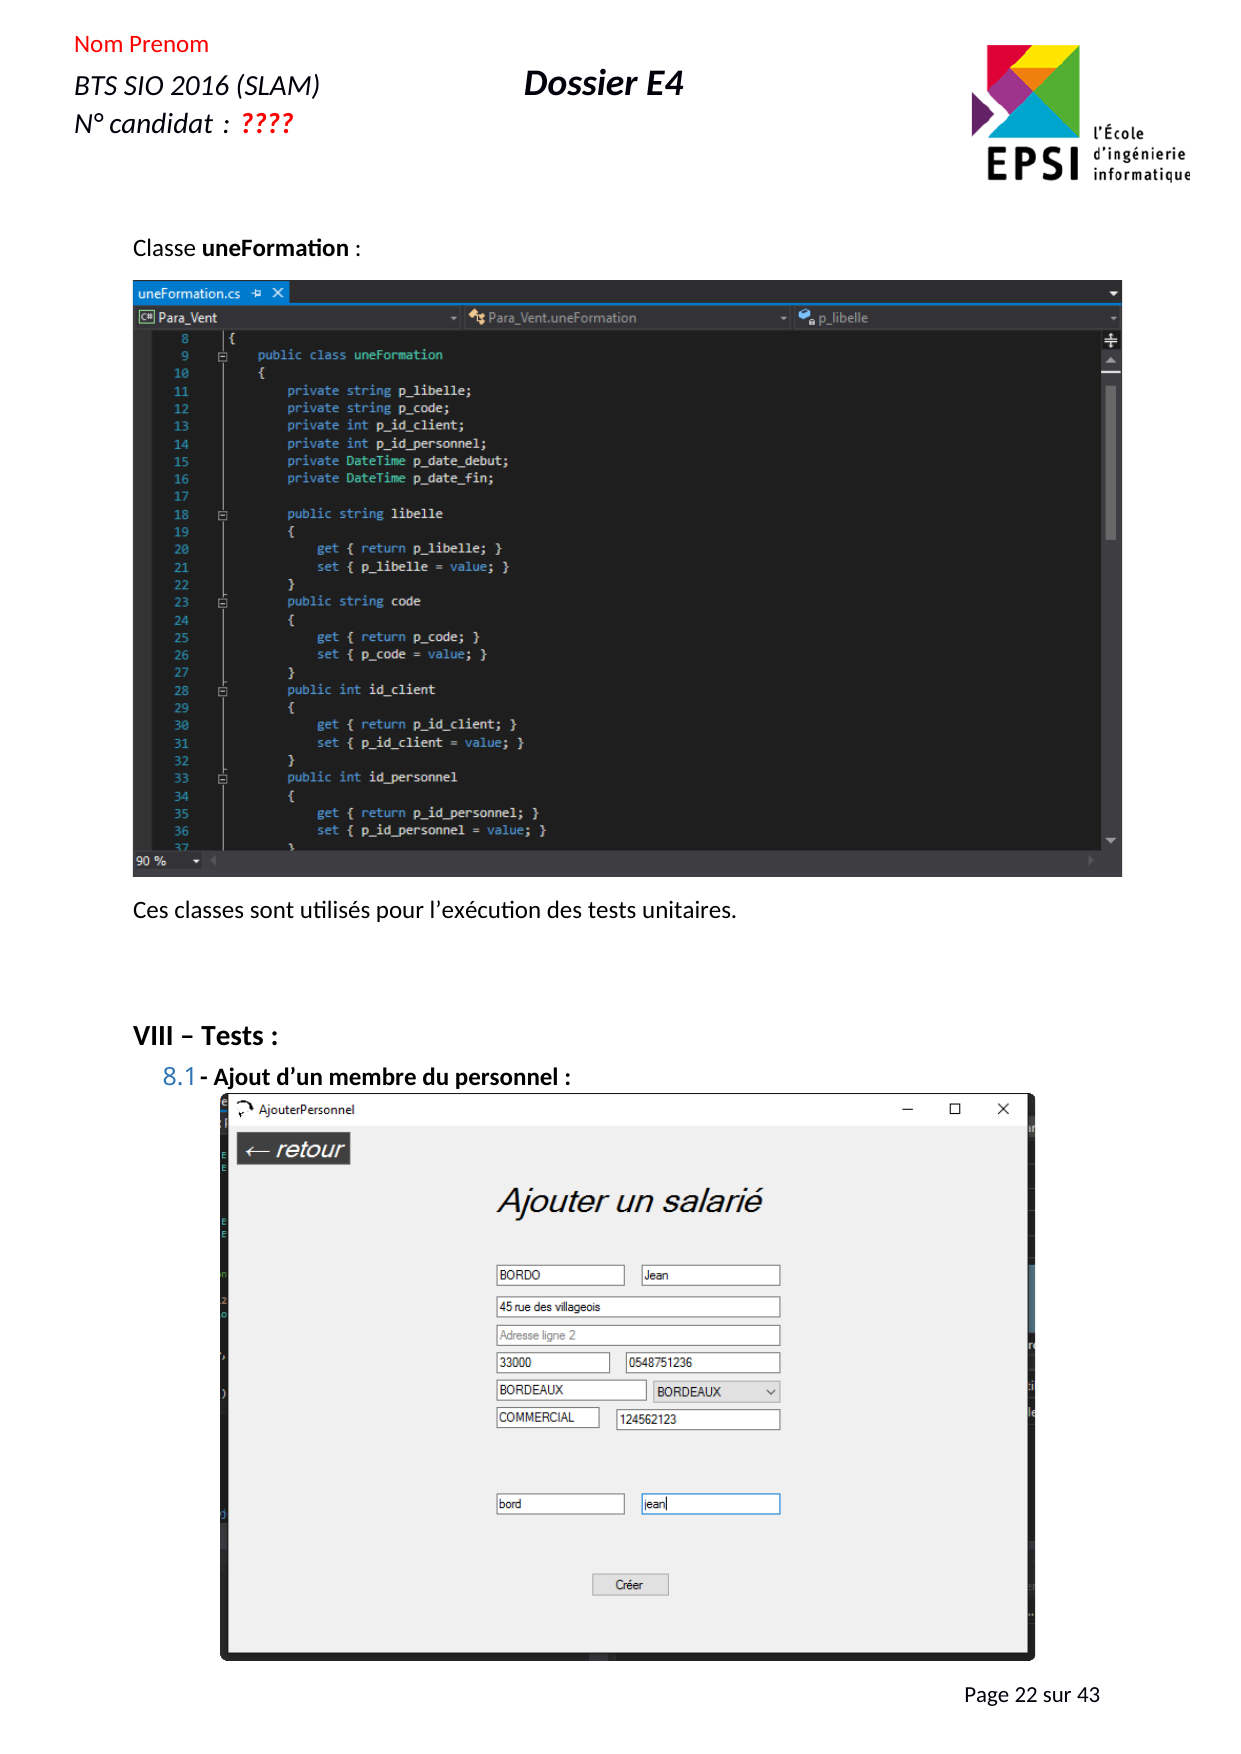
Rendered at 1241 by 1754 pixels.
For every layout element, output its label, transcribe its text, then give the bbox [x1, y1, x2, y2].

subtitle VIII – Tests : [133, 1017, 1122, 1052]
text Ces classes sont utilisés pour l’exécution des tests unitaires. [133, 894, 1122, 925]
text Classe uneFormation : [133, 232, 1122, 263]
list - Ajout d’un membre du personnel : [162, 1058, 1122, 1092]
